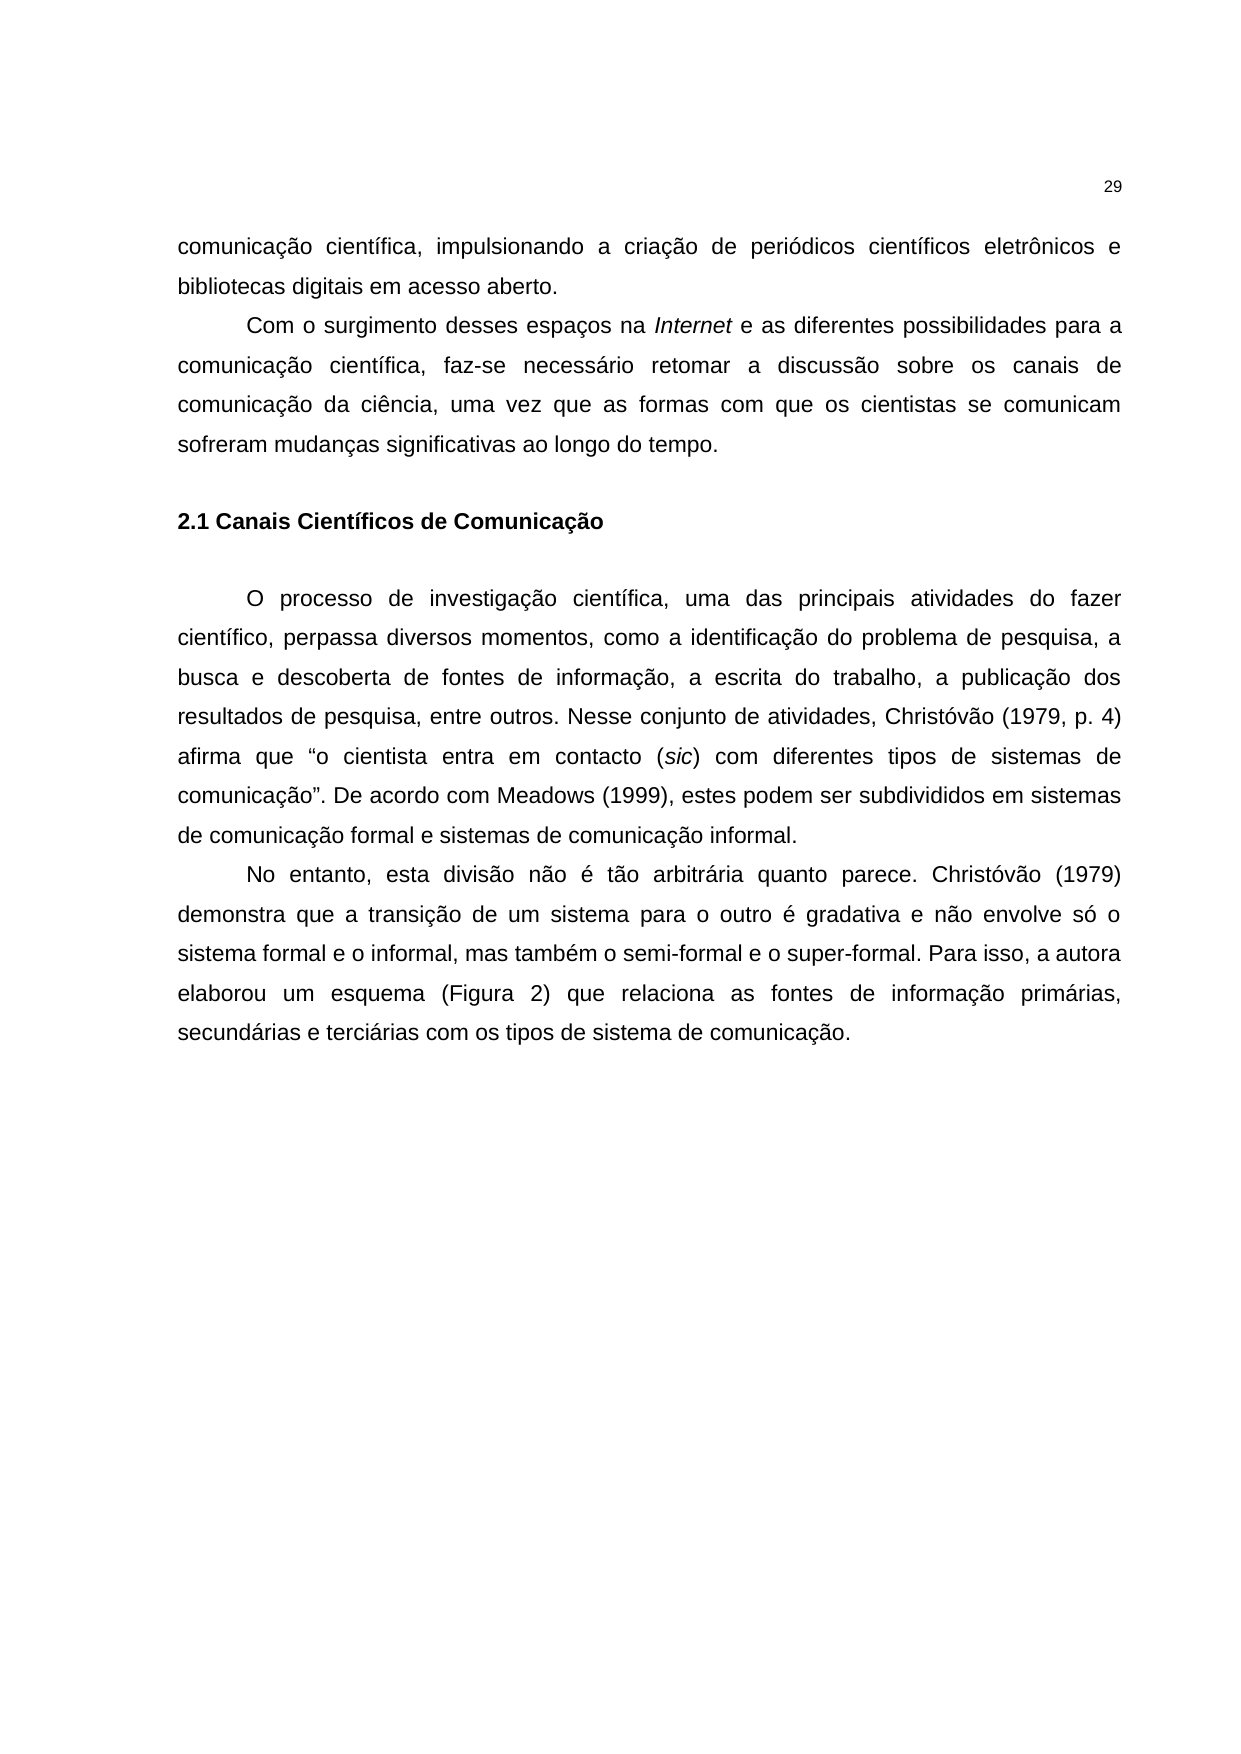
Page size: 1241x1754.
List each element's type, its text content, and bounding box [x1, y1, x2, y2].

text comunicação científica, impulsionando a criação de periódicos científicos eletrônicos e bibliotecas digitais em acesso aberto. [177, 233, 1122, 299]
subtitle 2.1 Canais Científicos de Comunicação [177, 508, 1122, 534]
text Com o surgimento desses espaços na Internet e as diferentes possibilidades para a comunicação científica, faz-se necessário retomar a discussão sobre os canais de comunicação da ciência, uma vez que as formas com que os cientistas se comunicam sofreram mudanças significativas ao longo do tempo. [177, 312, 1122, 457]
text O processo de investigação científica, uma das principais atividades do fazer científico, perpassa diversos momentos, como a identificação do problema de pesquisa, a busca e descoberta de fontes de informação, a escrita do trabalho, a publicação dos resultados de pesquisa, entre outros. Nesse conjunto de atividades, Christóvão (1979, p. 4) afirma que “o cientista entra em contacto (sic) com diferentes tipos de sistemas de comunicação”. De acordo com Meadows (1999), estes podem ser subdivididos em sistemas de comunicação formal e sistemas de comunicação informal. [177, 585, 1122, 848]
text No entanto, esta divisão não é tão arbitrária quanto parece. Christóvão (1979) demonstra que a transição de um sistema para o outro é gradativa e não envolve só o sistema formal e o informal, mas também o semi-formal e o super-formal. Para isso, a autora elaborou um esquema (Figura 2) que relaciona as fontes de informação primárias, secundárias e terciárias com os tipos de sistema de comunicação. [177, 861, 1122, 1045]
